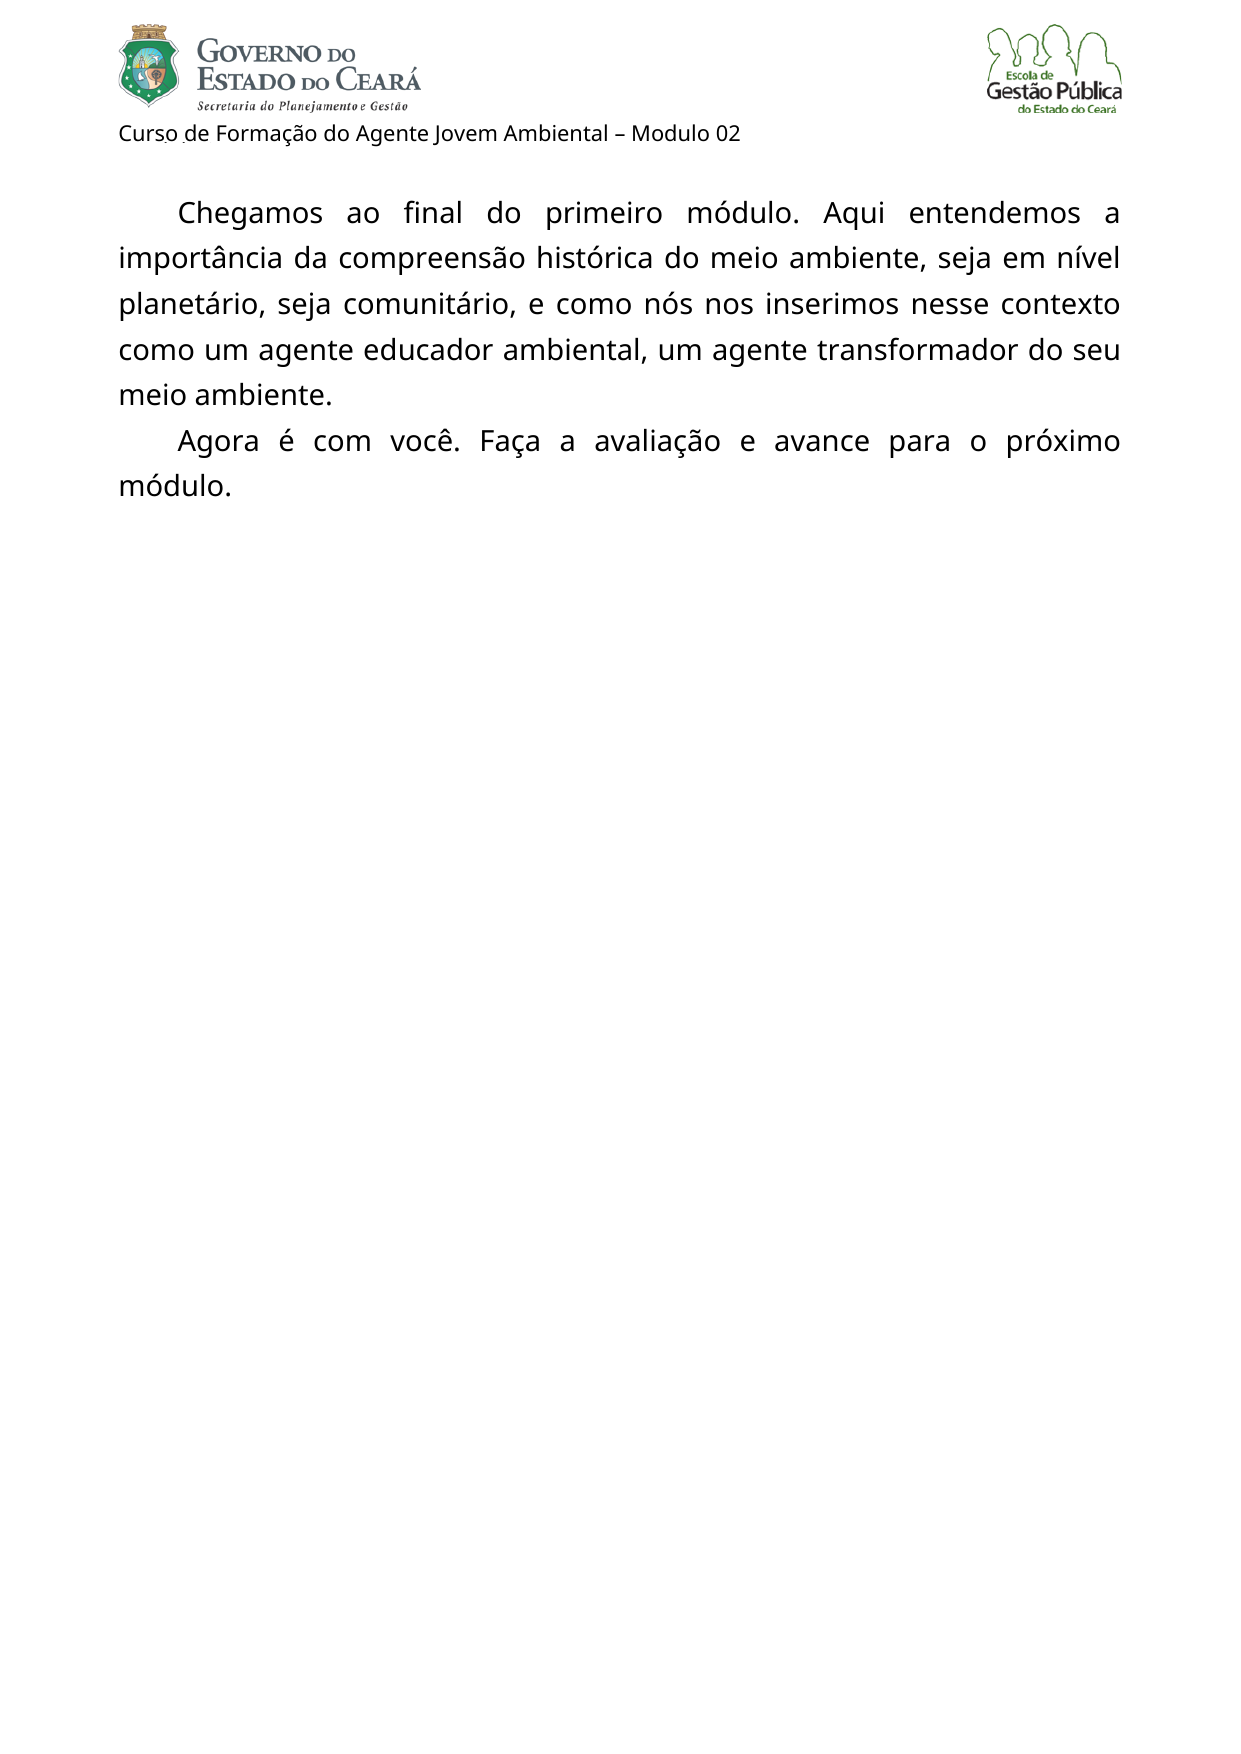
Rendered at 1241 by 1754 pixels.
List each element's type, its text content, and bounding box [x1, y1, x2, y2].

text Agora é com você. Faça a avaliação e avance para o próximo módulo. [118, 420, 1122, 505]
picture [118, 24, 1122, 113]
text Chegamos ao final do primeiro módulo. Aqui entendemos a importância da compreensão histórica do meio ambiente, seja em nível planetário, seja comunitário, e como nós nos inserimos nesse contexto como um agente educador ambiental, um agente transformador do seu meio ambiente. [118, 192, 1122, 414]
